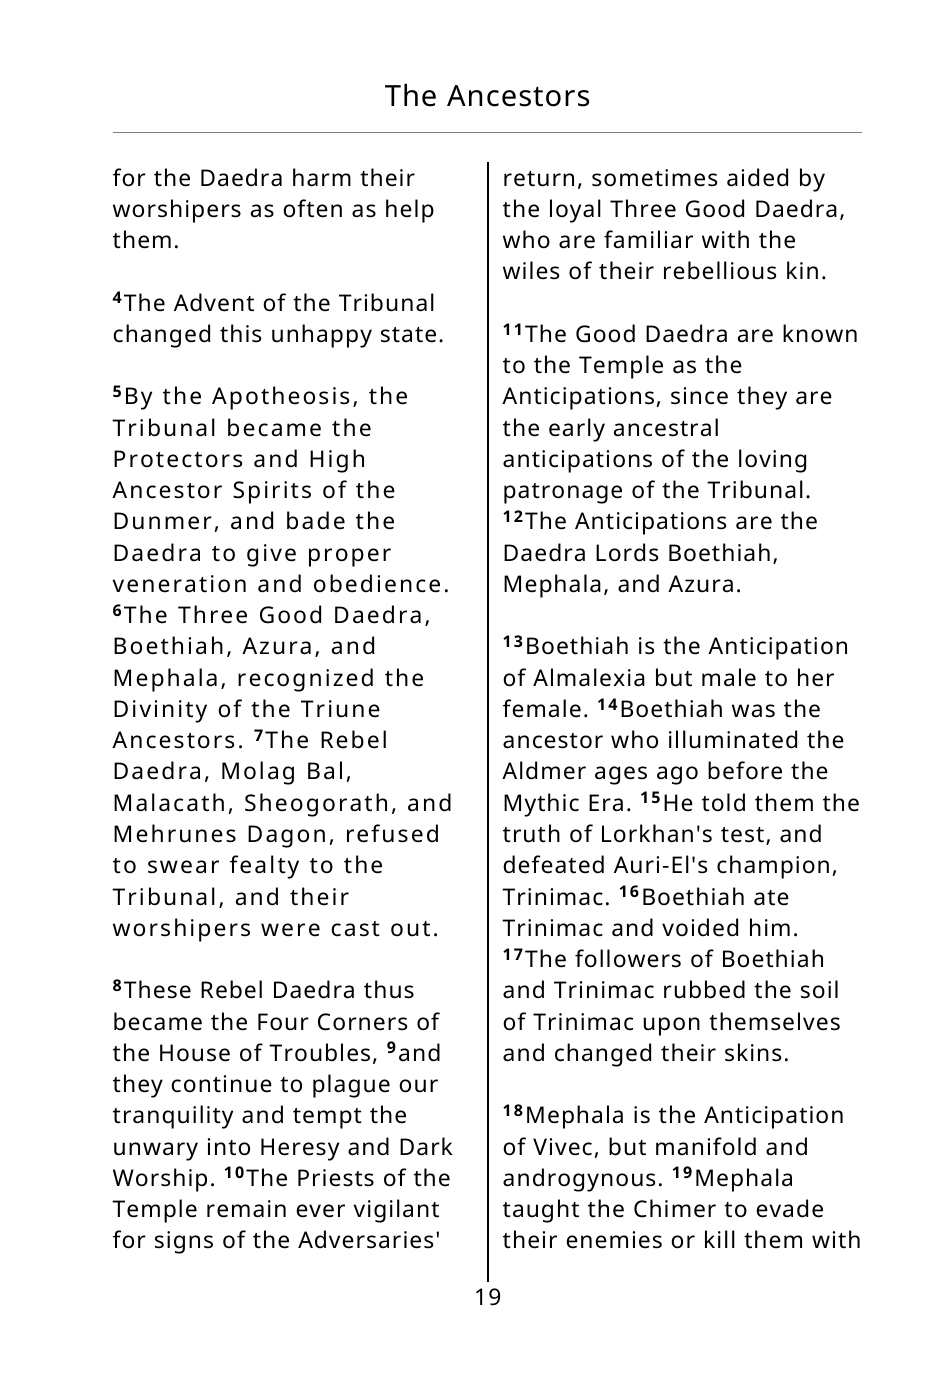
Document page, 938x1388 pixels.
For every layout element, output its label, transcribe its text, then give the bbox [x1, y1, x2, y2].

text 8These Rebel Daedra thus became the Four Corners of the House of Troubles, 9and they continue to plague our tranquility and tempt the unwary into Heresy and Dark Worship. 10The Priests of the Temple remain ever vigilant for signs of the Adversaries' [112, 974, 472, 1255]
text for the Daedra harm their worshipers as often as help them. [112, 162, 472, 255]
text 18Mephala is the Anticipation of Vivec, but manifold and androgynous. 19Mephala taught the Chimer to evade their enemies or kill them with [502, 1099, 862, 1255]
text 11The Good Daedra are known to the Temple as the Anticipations, since they are the early ancestral anticipations of the loving patronage of the Tribunal. 12The Anticipations are the Daedra Lords Boethiah, Mephala, and Azura. [502, 318, 862, 599]
text The Ancestors [112, 75, 862, 115]
text 5By the Apotheosis, the Tribunal became the Protectors and High Ancestor Spirits of the Dunmer, and bade the Daedra to give proper veneration and obedience. 6The Three Good Daedra, Boethiah, Azura, and Mephala, recognized the Divinity of the Triune Ancestors. 7The Rebel Daedra, Molag Bal, Malacath, Sheogorath, and Mehrunes Dagon, refused to swear fealty to the Tribunal, and their worshipers were cast out. [112, 380, 472, 943]
text 13Boethiah is the Anticipation of Almalexia but male to her female. 14Boethiah was the ancestor who illuminated the Aldmer ages ago before the Mythic Era. 15He told them the truth of Lorkhan's test, and defeated Auri-El's champion, Trinimac. 16Boethiah ate Trinimac and voided him. 17The followers of Boethiah and Trinimac rubbed the soil of Trinimac upon themselves and changed their skins. [502, 630, 862, 1068]
text 4The Advent of the Tribunal changed this unhappy state. [112, 287, 472, 349]
text return, sometimes aided by the loyal Three Good Daedra, who are familiar with the wiles of their rebellious kin. [502, 162, 862, 287]
